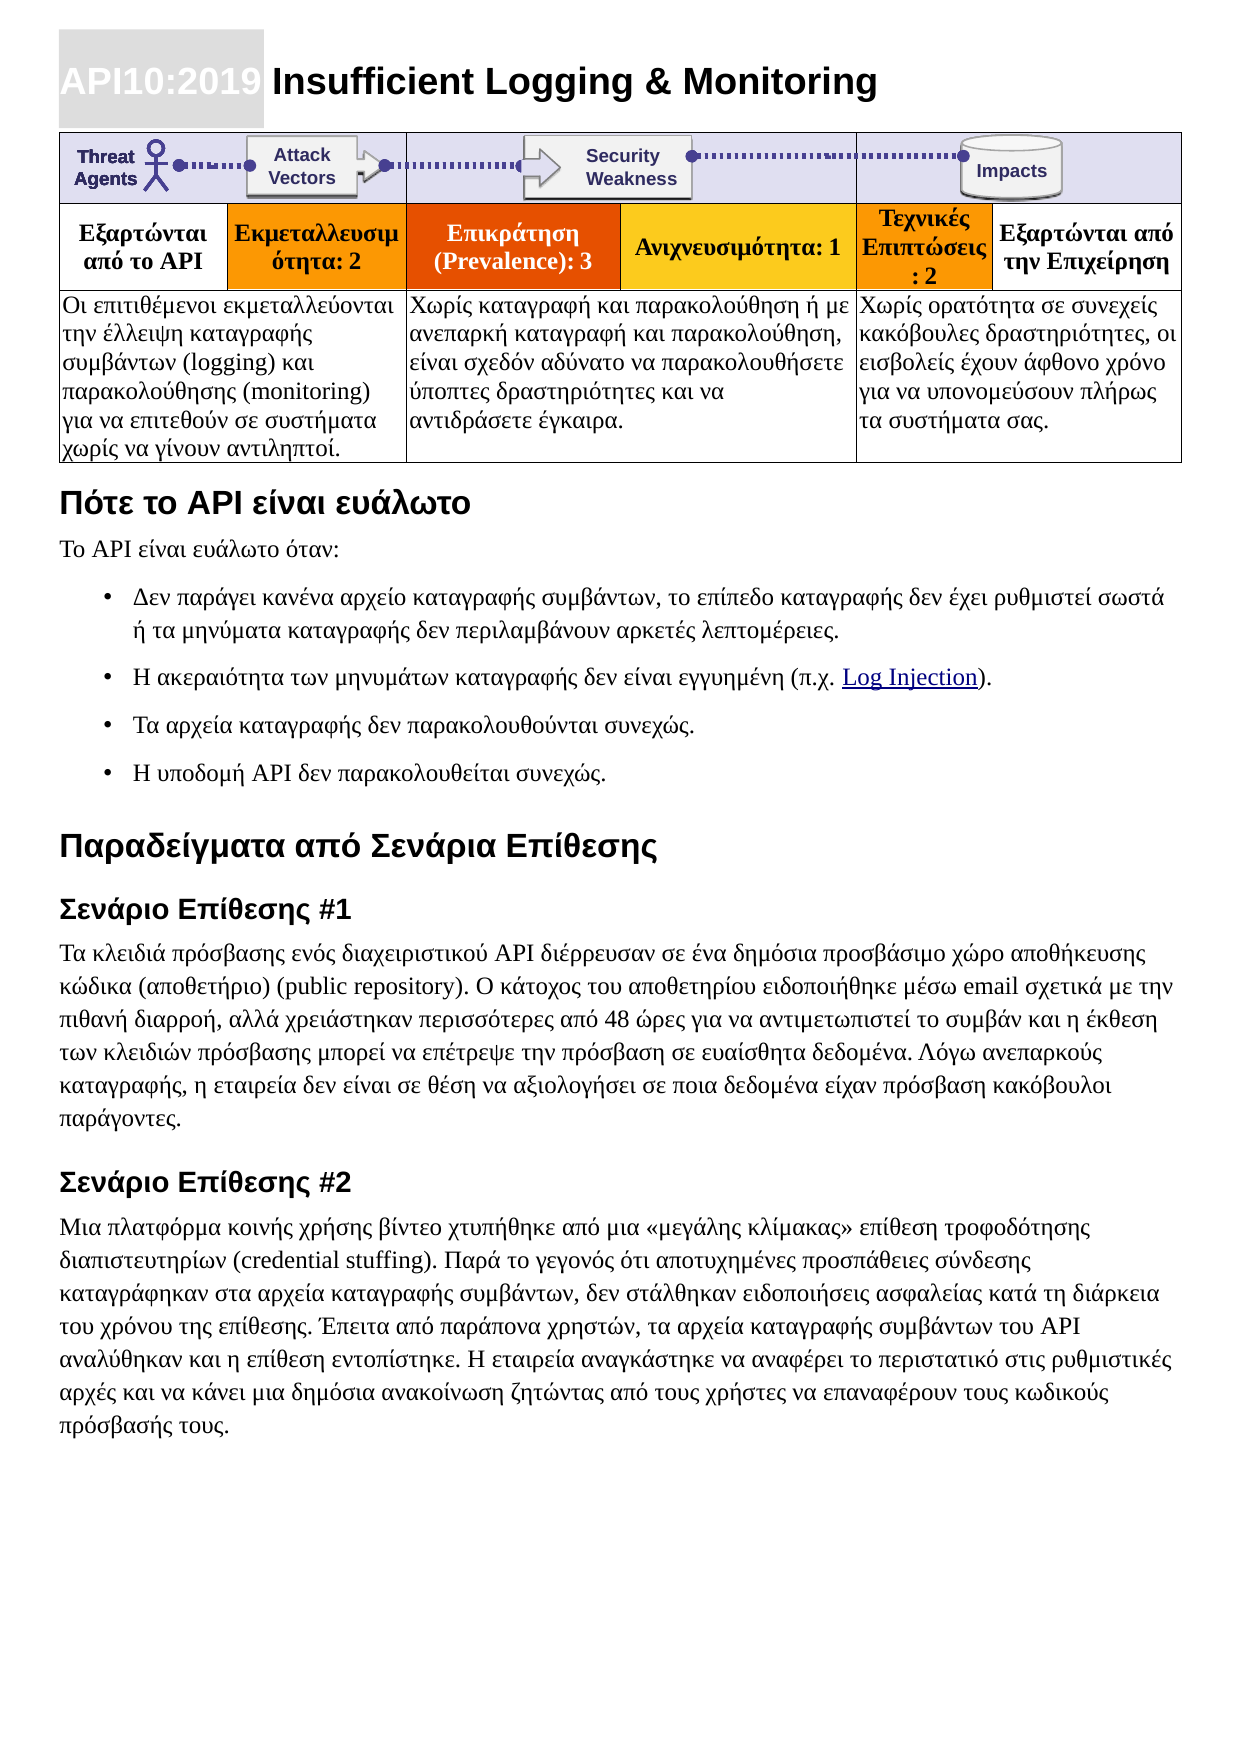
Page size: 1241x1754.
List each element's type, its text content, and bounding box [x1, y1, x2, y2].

table_header [992, 133, 1181, 203]
list Τα αρχεία καταγραφής δεν παρακολουθούνται συνεχώς. [103, 710, 1181, 739]
list Η ακεραιότητα των μηνυμάτων καταγραφής δεν είναι εγγυημένη (π.χ. Log Injection). [103, 662, 1181, 691]
text Μια πλατφόρμα κοινής χρήσης βίντεο χτυπήθηκε από μια «μεγάλης κλίμακας» επίθεση τροφοδότησης διαπιστευτηρίων (credential stuffing). Παρά το γεγονός ότι αποτυχημένες προσπάθειες σύνδεσης καταγράφηκαν στα αρχεία καταγραφής συμβάντων, δεν στάλθηκαν ειδοποιήσεις ασφαλείας κατά τη διάρκεια του χρόνου της επίθεσης. Έπειτα από παράπονα χρηστών, τα αρχεία καταγραφής συμβάντων του API αναλύθηκαν και η επίθεση εντοπίστηκε. Η εταιρεία αναγκάστηκε να αναφέρει το περιστατικό στις ρυθμιστικές αρχές και να κάνει μια δημόσια ανακοίνωση ζητώντας από τους χρήστες να επαναφέρουν τους κωδικούς πρόσβασής τους. [59, 1212, 1181, 1438]
subtitle Σενάριο Επίθεσης #2 [59, 1165, 1181, 1199]
table_header [60, 133, 227, 203]
table_header [620, 133, 856, 203]
table_cell Εξαρτώνται από το API [60, 204, 227, 289]
subtitle Πότε το API είναι ευάλωτο [59, 483, 1181, 522]
table_cell Τεχνικές Επιπτώσεις: 2 [857, 204, 992, 289]
subtitle Σενάριο Επίθεσης #1 [59, 892, 1181, 926]
table_cell Επικράτηση (Prevalence): 3 [407, 204, 620, 289]
list Δεν παράγει κανένα αρχείο καταγραφής συμβάντων, το επίπεδο καταγραφής δεν έχει ρυθμιστεί σωστά ή τα μηνύματα καταγραφής δεν περιλαμβάνουν αρκετές λεπτομέρειες. [103, 582, 1181, 644]
table_header [407, 133, 620, 203]
table_cell Οι επιτιθέμενοι εκμεταλλεύονται την έλλειψη καταγραφής συμβάντων (logging) και παρακολούθησης (monitoring) για να επιτεθούν σε συστήματα χωρίς να γίνουν αντιληπτοί. [60, 291, 406, 462]
table_cell Ανιχνευσιμότητα: 1 [621, 204, 856, 289]
table_cell Εξαρτώνται από την Επιχείρηση [993, 204, 1181, 289]
text Το API είναι ευάλωτο όταν: [59, 534, 1181, 563]
table_cell Χωρίς καταγραφή και παρακολούθηση ή με ανεπαρκή καταγραφή και παρακολούθηση, είναι σχεδόν αδύνατο να παρακολουθήσετε ύποπτες δραστηριότητες και να αντιδράσετε έγκαιρα. [407, 291, 856, 462]
subtitle Παραδείγματα από Σενάρια Επίθεσης [59, 826, 1181, 865]
table_header [227, 133, 406, 203]
table_cell Χωρίς ορατότητα σε συνεχείς κακόβουλες δραστηριότητες, οι εισβολείς έχουν άφθονο χρόνο για να υπονομεύσουν πλήρως τα συστήματα σας. [857, 291, 1181, 462]
table_cell Εκμεταλλευσιμότητα: 2 [228, 204, 406, 289]
table_header [857, 133, 992, 203]
list Η υποδομή API δεν παρακολουθείται συνεχώς. [103, 758, 1181, 786]
text Τα κλειδιά πρόσβασης ενός διαχειριστικού API διέρρευσαν σε ένα δημόσια προσβάσιμο χώρο αποθήκευσης κώδικα (αποθετήριο) (public repository). Ο κάτοχος του αποθετηρίου ειδοποιήθηκε μέσω email σχετικά με την πιθανή διαρροή, αλλά χρειάστηκαν περισσότερες από 48 ώρες για να αντιμετωπιστεί το συμβάν και η έκθεση των κλειδιών πρόσβασης μπορεί να επέτρεψε την πρόσβαση σε ευαίσθητα δεδομένα. Λόγω ανεπαρκούς καταγραφής, η εταιρεία δεν είναι σε θέση να αξιολογήσει σε ποια δεδομένα είχαν πρόσβαση κακόβουλοι παράγοντες. [59, 938, 1181, 1132]
